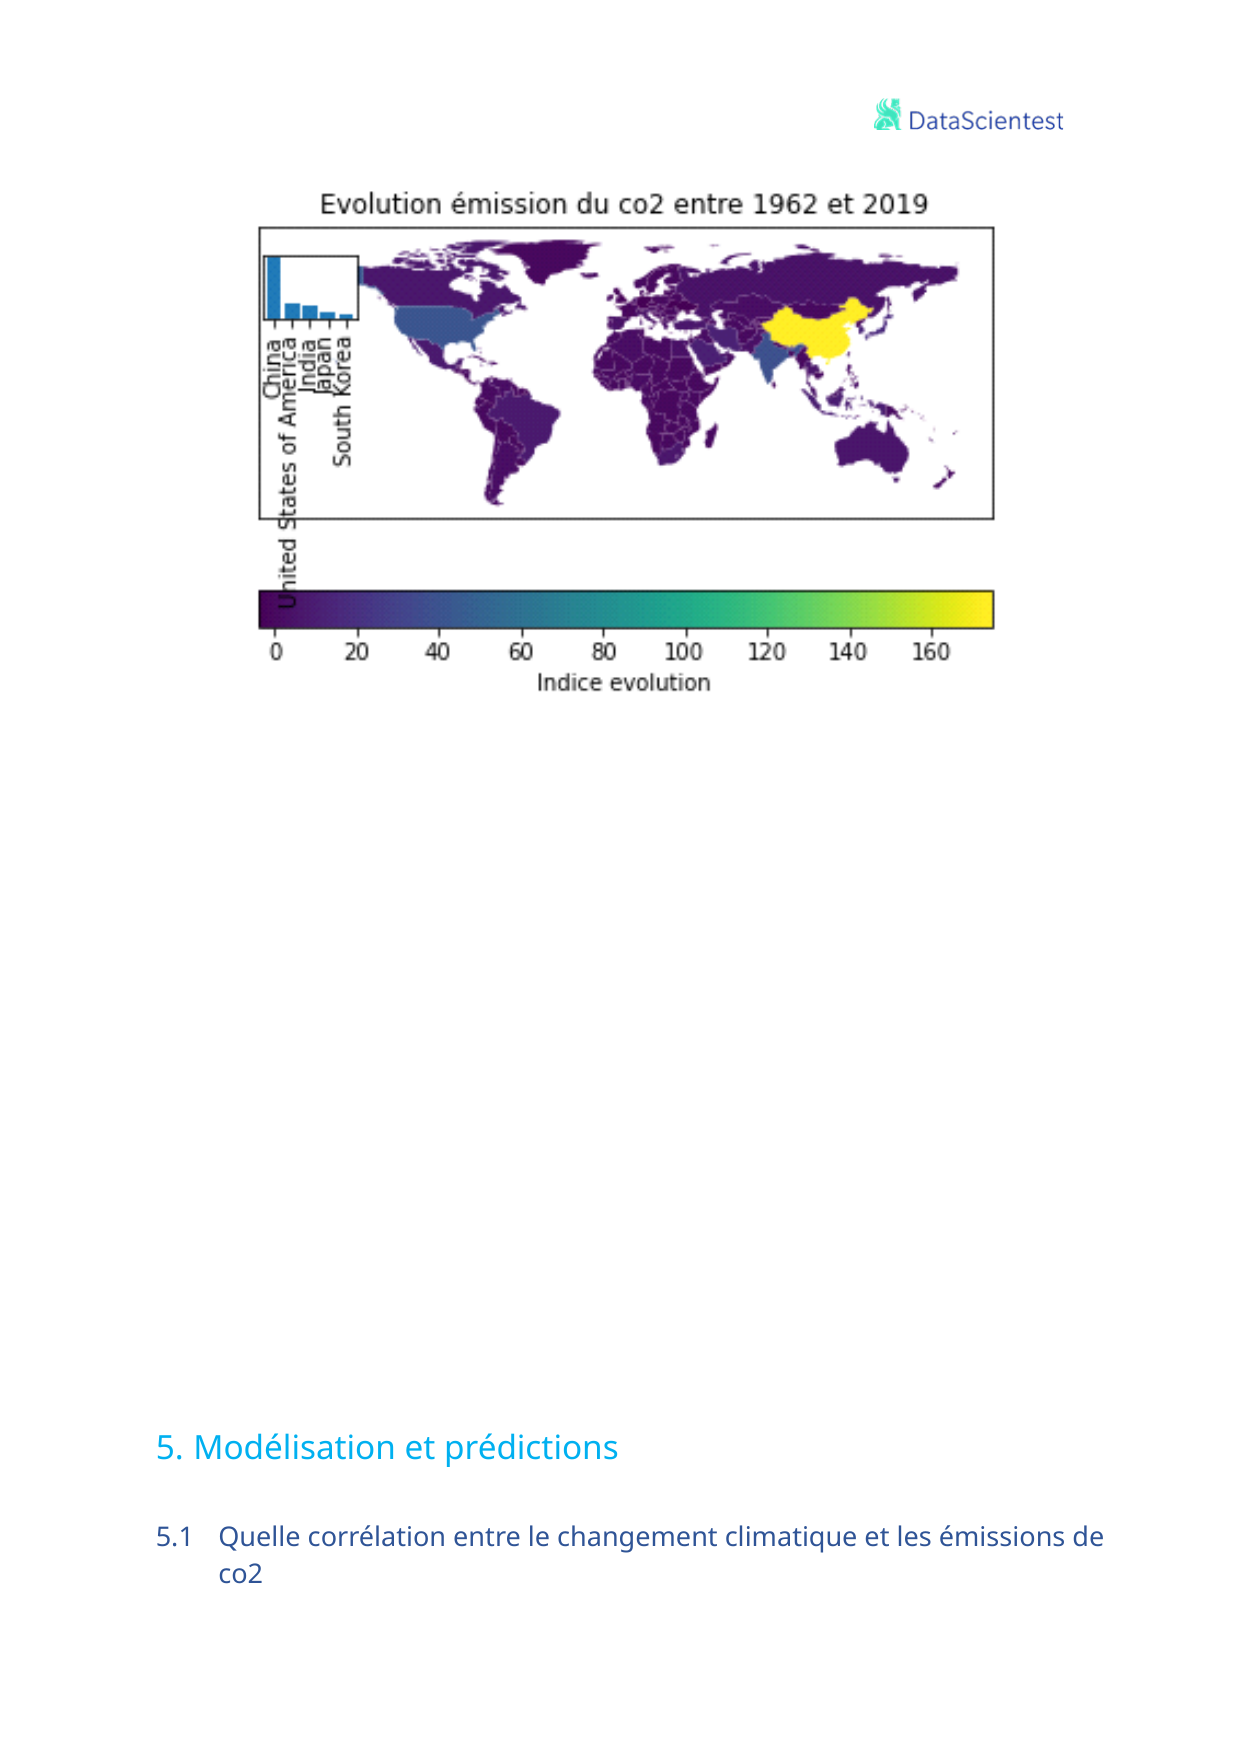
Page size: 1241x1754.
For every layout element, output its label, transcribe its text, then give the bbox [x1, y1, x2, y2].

list Modélisation et prédictions [156, 1423, 1122, 1469]
list Quelle corrélation entre le changement climatique et les émissions de co2 [156, 1518, 1122, 1591]
